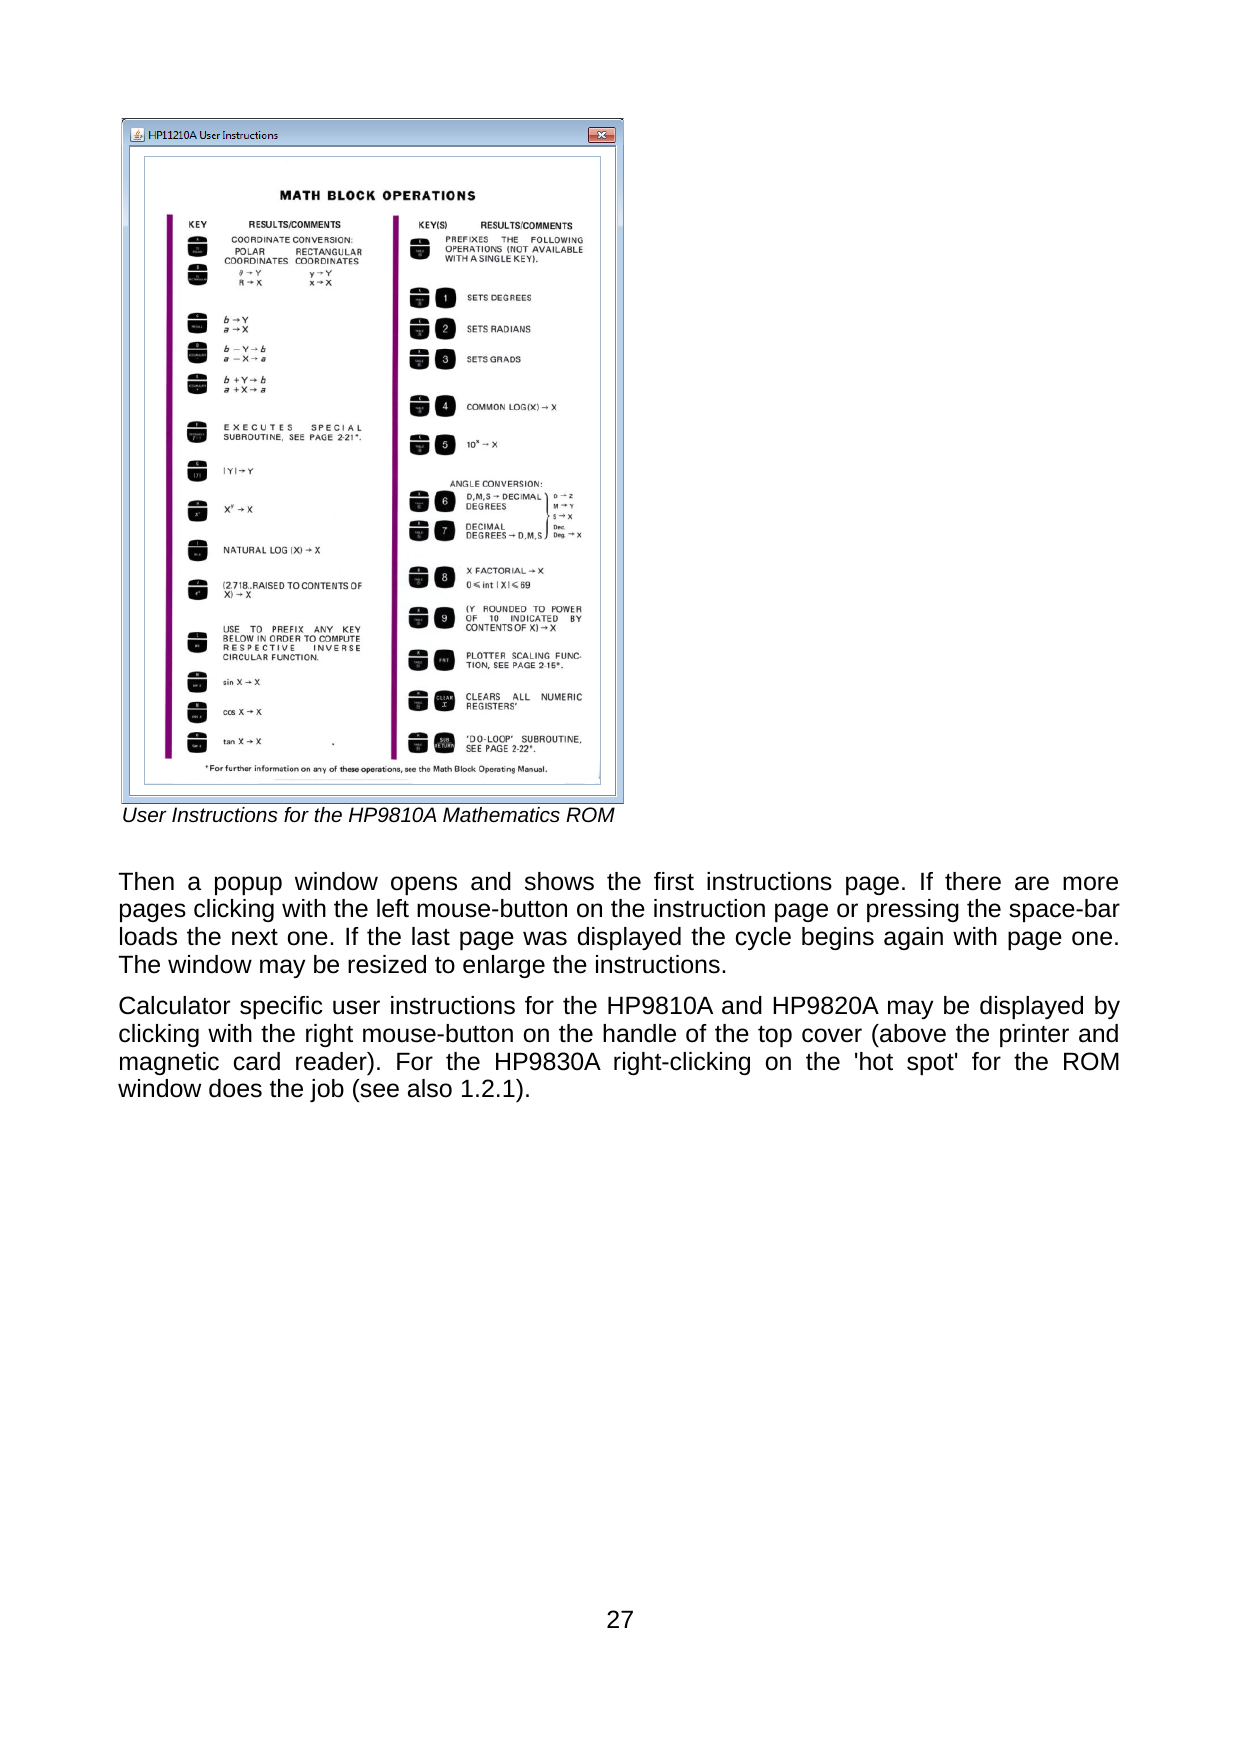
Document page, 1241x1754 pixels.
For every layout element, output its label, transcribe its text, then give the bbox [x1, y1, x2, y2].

text Calculator specific user instructions for the HP9810A and HP9820A may be displayed by clicking with the right mouse-button on the handle of the top cover (above the printer and magnetic card reader). For the HP9830A right-clicking on the 'hot spot' for the ROM window does the job (see also 1.2.1). [118, 991, 1122, 1103]
text Then a popup window opens and shows the first instructions page. If there are more pages clicking with the left mouse-button on the instruction page or pressing the space-bar loads the next one. If the last page was displayed the cycle begins again with page one. The window may be resized to enlarge the instructions. [118, 867, 1122, 979]
text User Instructions for the HP9810A Mathematics ROM [122, 804, 623, 827]
picture [121, 118, 624, 804]
